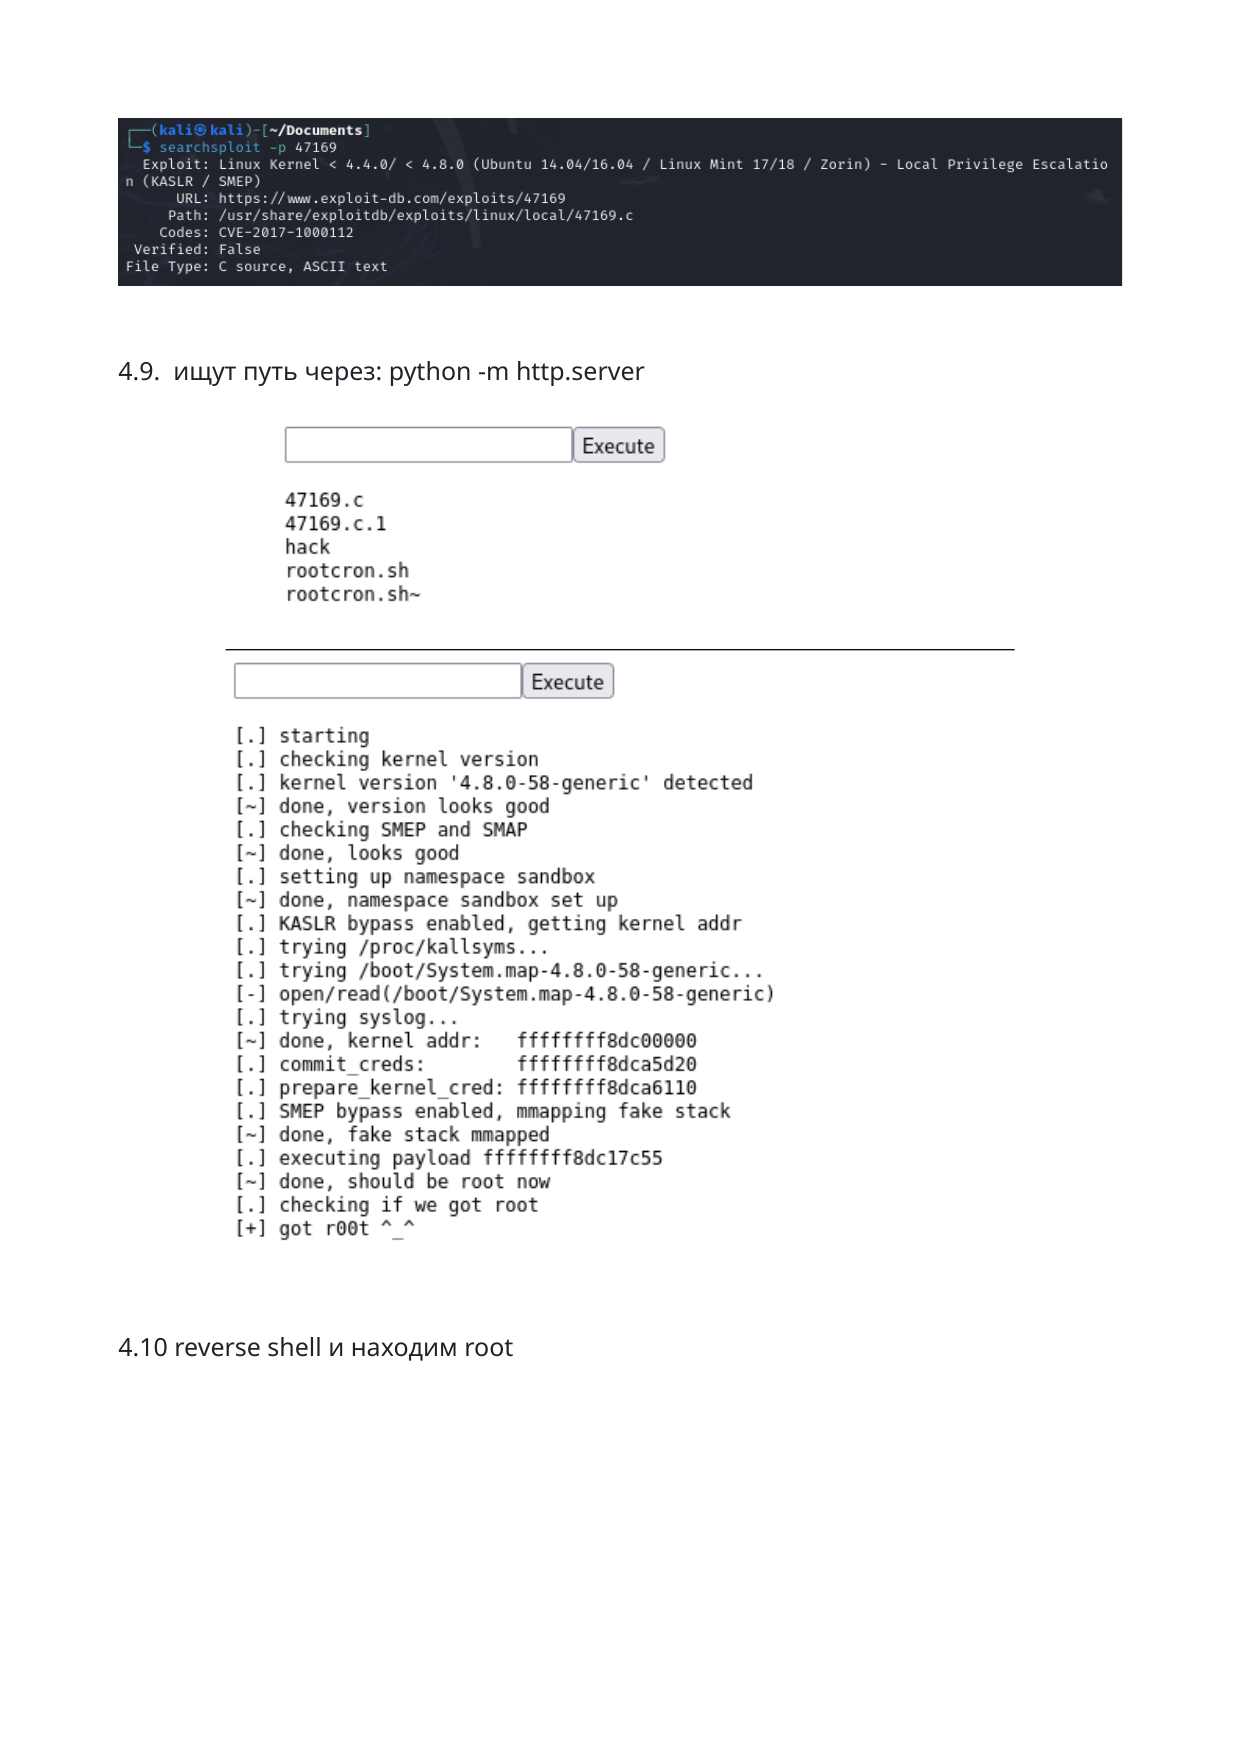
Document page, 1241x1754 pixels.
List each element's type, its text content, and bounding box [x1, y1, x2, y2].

text 4.10 reverse shell и находим root [118, 1330, 1122, 1364]
picture [225, 649, 1015, 1262]
text 4.9. ищут путь через: python -m http.server [118, 353, 1122, 387]
picture [118, 118, 1123, 286]
picture [279, 416, 961, 642]
